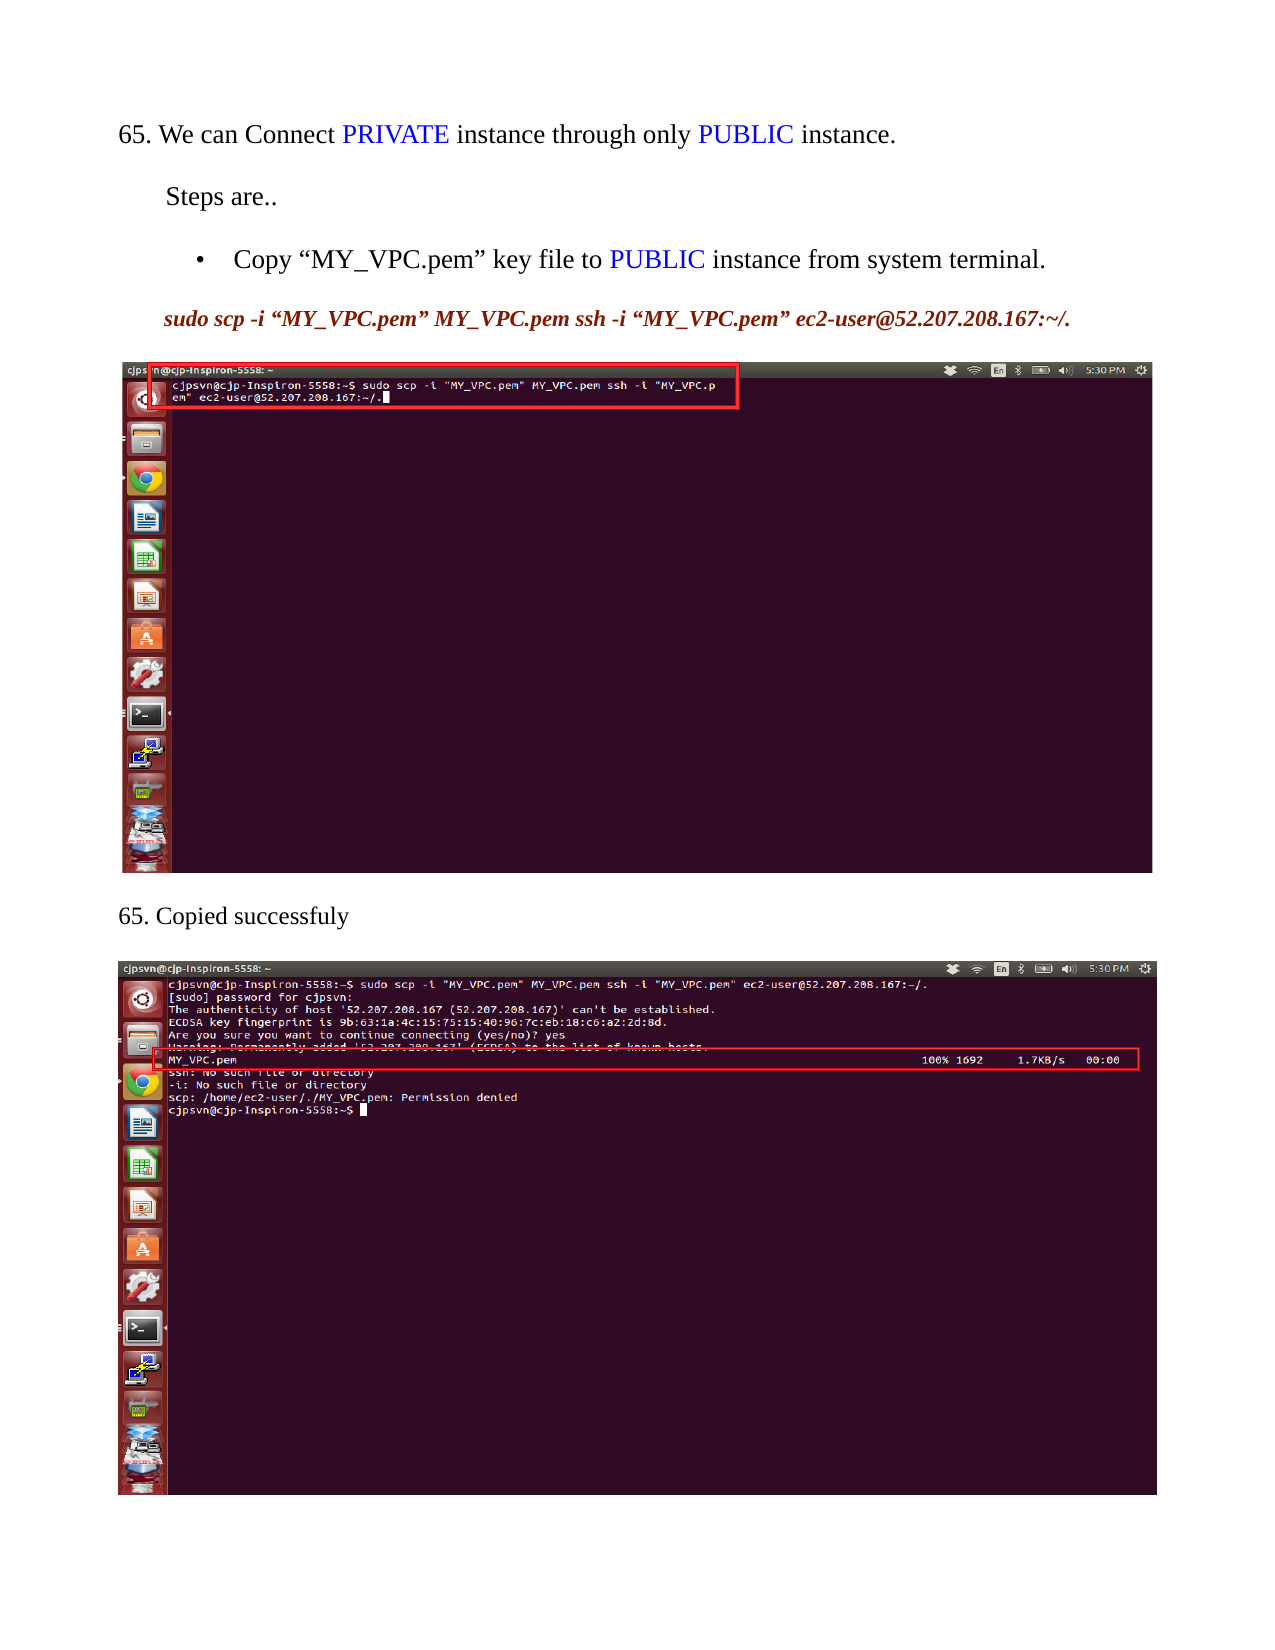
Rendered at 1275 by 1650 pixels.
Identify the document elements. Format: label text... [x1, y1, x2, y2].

text 65. Copied successfuly [118, 901, 1157, 930]
text sudo scp -i “MY_VPC.pem” MY_VPC.pem ssh -i “MY_VPC.pem” ec2-user@52.207.208.167:~/. [118, 305, 1157, 331]
list Copy “MY_VPC.pem” key file to PUBLIC instance from system terminal. [196, 243, 1157, 274]
picture [118, 961, 1157, 1495]
text Steps are.. [118, 180, 1157, 212]
picture [122, 362, 1153, 873]
picture [152, 367, 735, 405]
text 65. We can Connect PRIVATE instance through only PUBLIC instance. [118, 118, 1157, 149]
